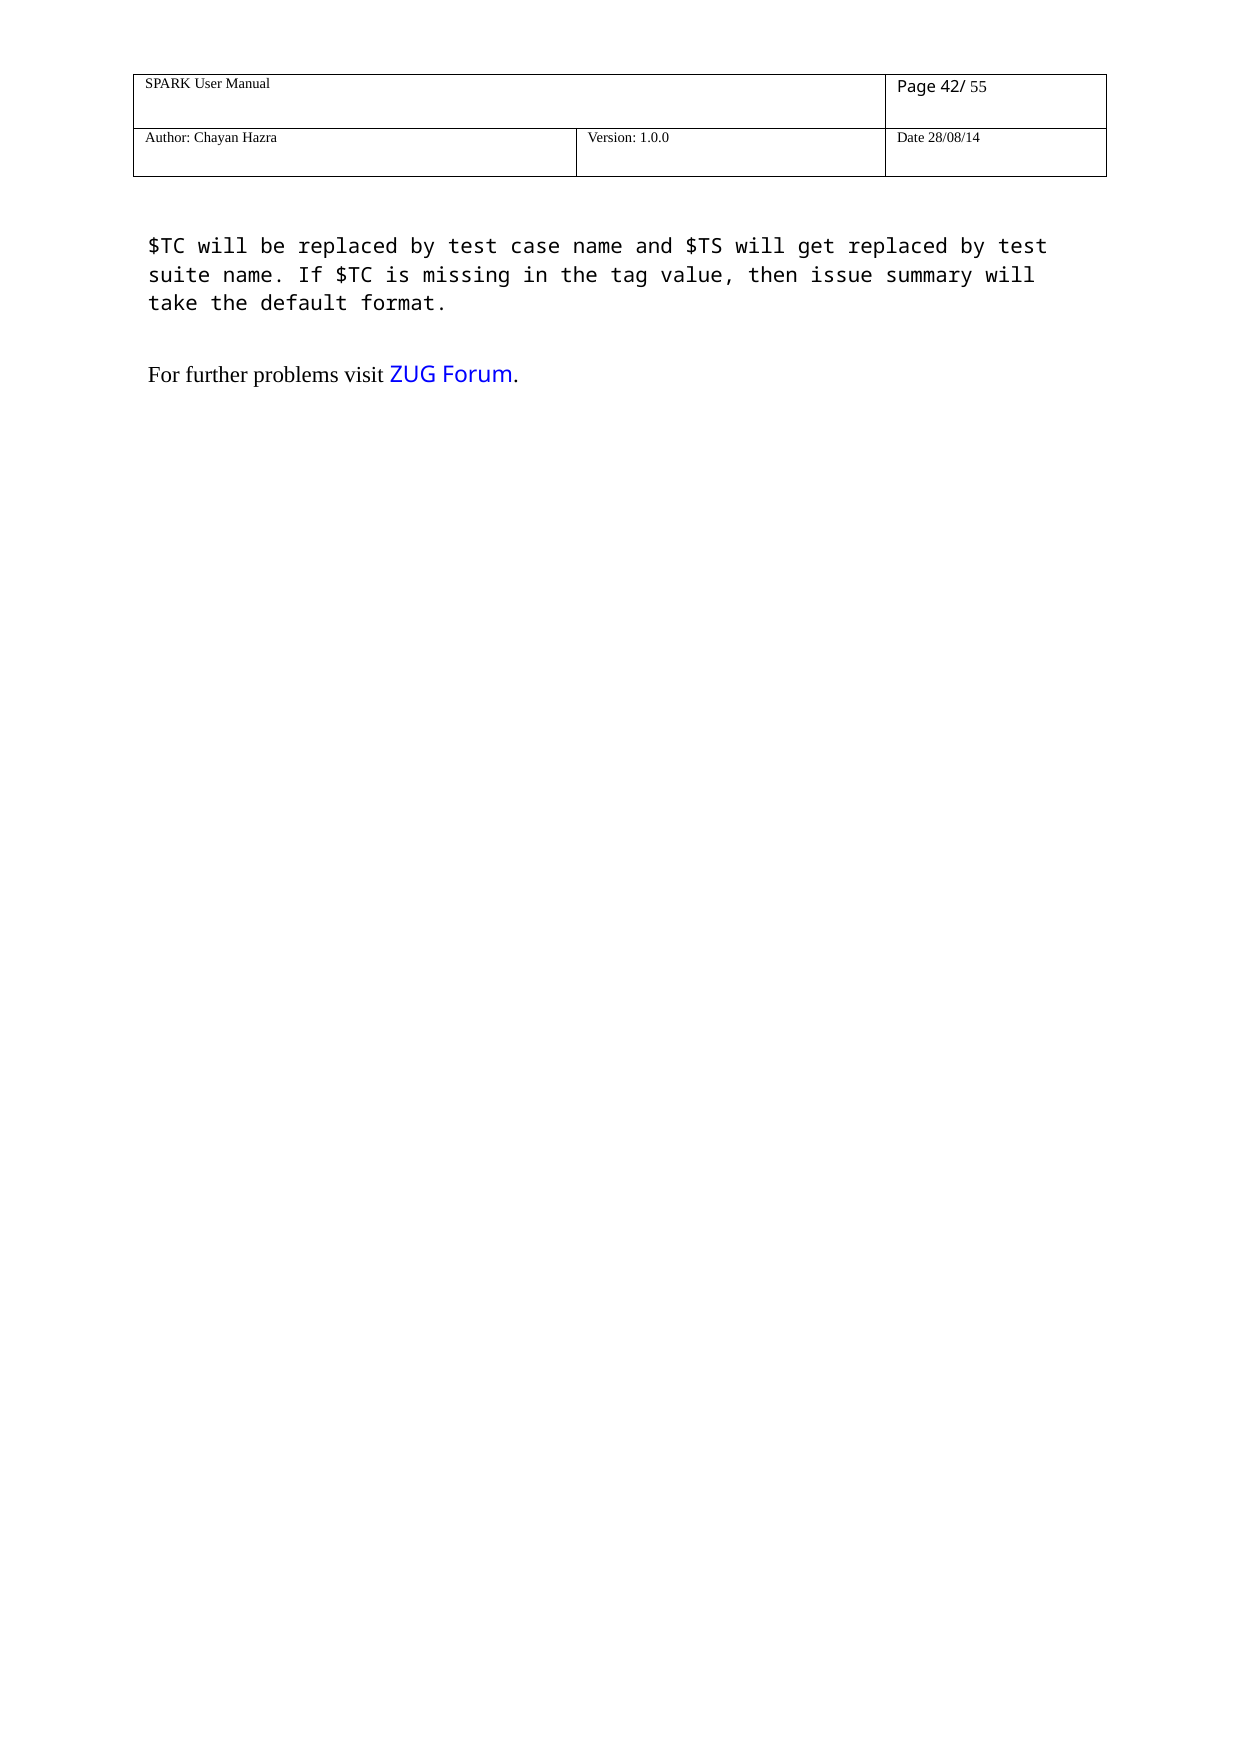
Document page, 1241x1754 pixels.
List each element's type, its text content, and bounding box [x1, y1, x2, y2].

list For further problems visit ZUG Forum. [148, 358, 1092, 389]
text $TC will be replaced by test case name and $TS will get replaced by test suite name. If $TC is missing in the tag value, then issue summary will take the default format. [148, 232, 1092, 317]
